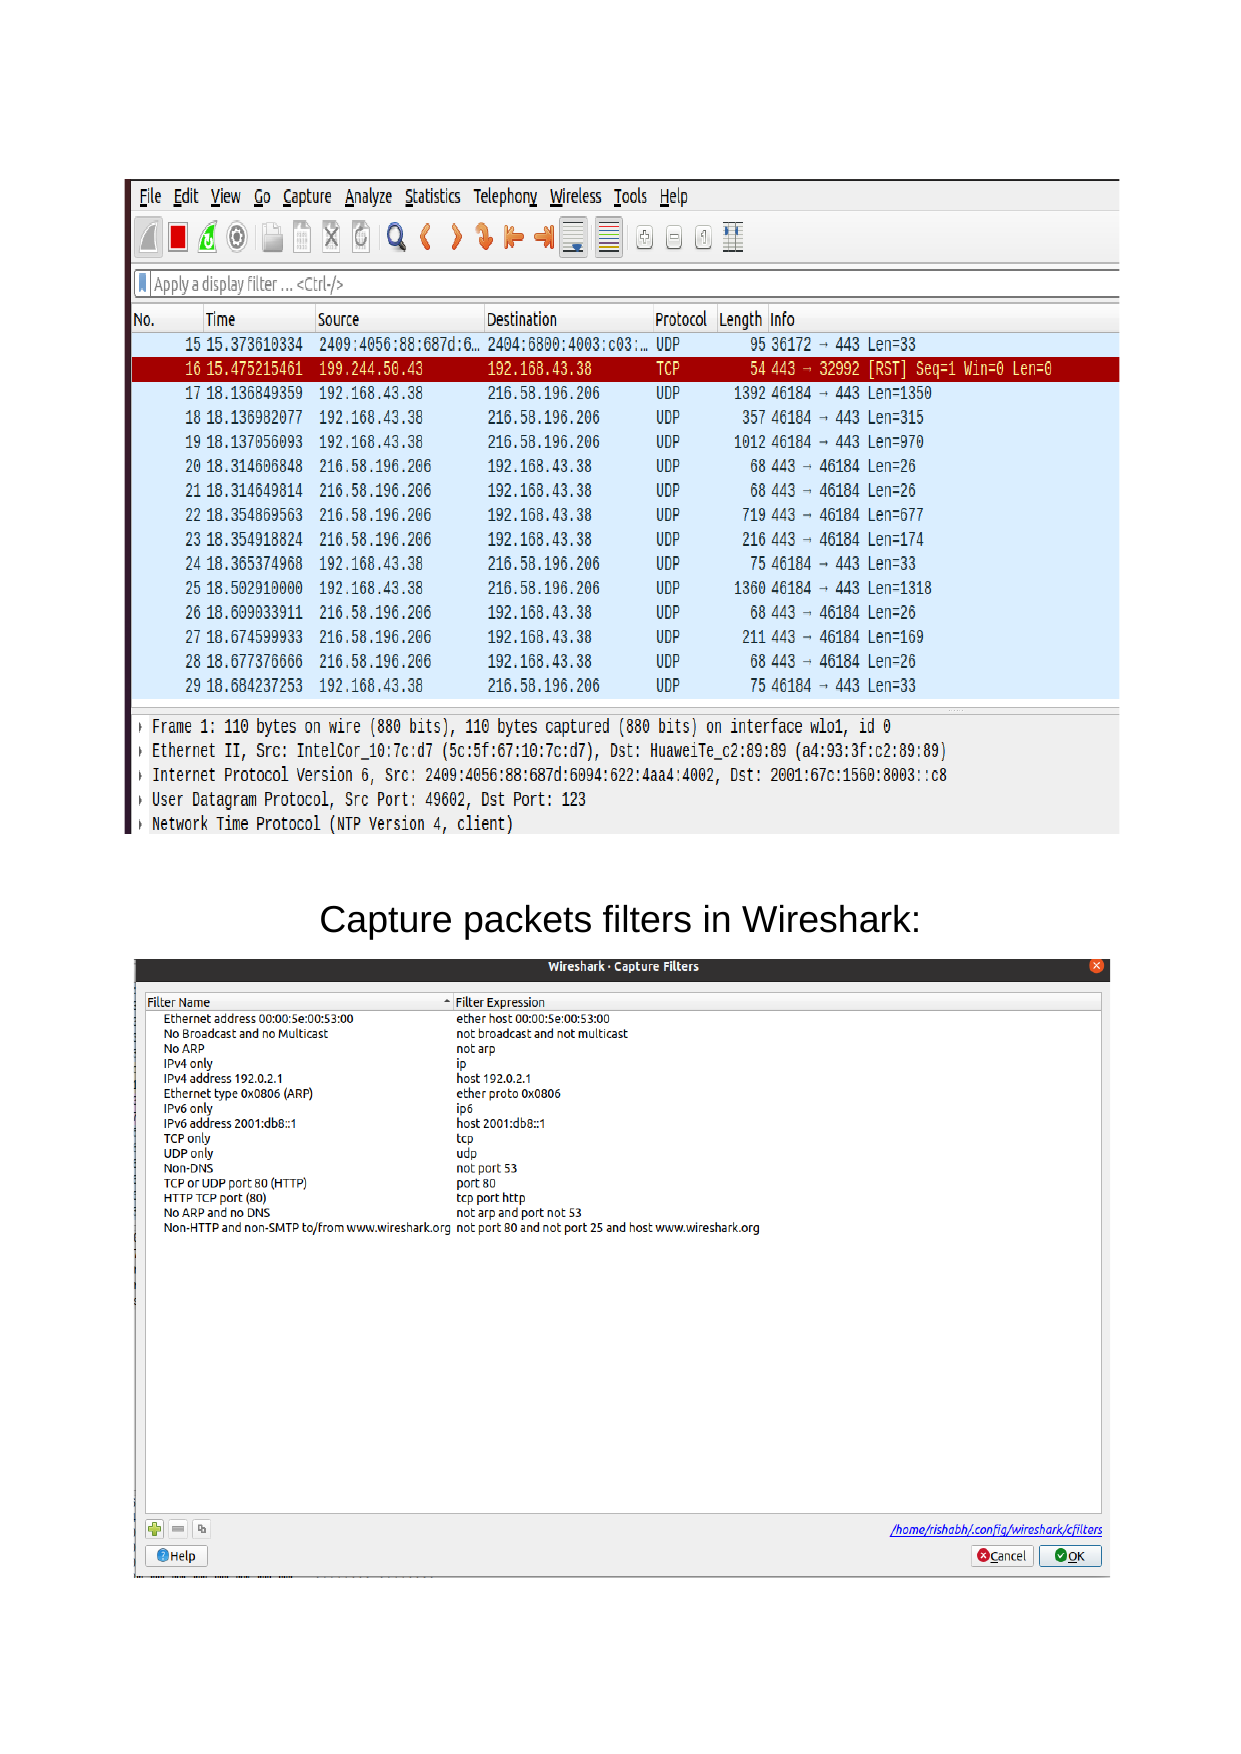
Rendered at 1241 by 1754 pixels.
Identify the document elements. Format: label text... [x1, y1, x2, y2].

picture [133, 959, 1111, 1578]
subtitle Capture packets filters in Wireshark: [118, 897, 1122, 941]
picture [124, 179, 346, 657]
